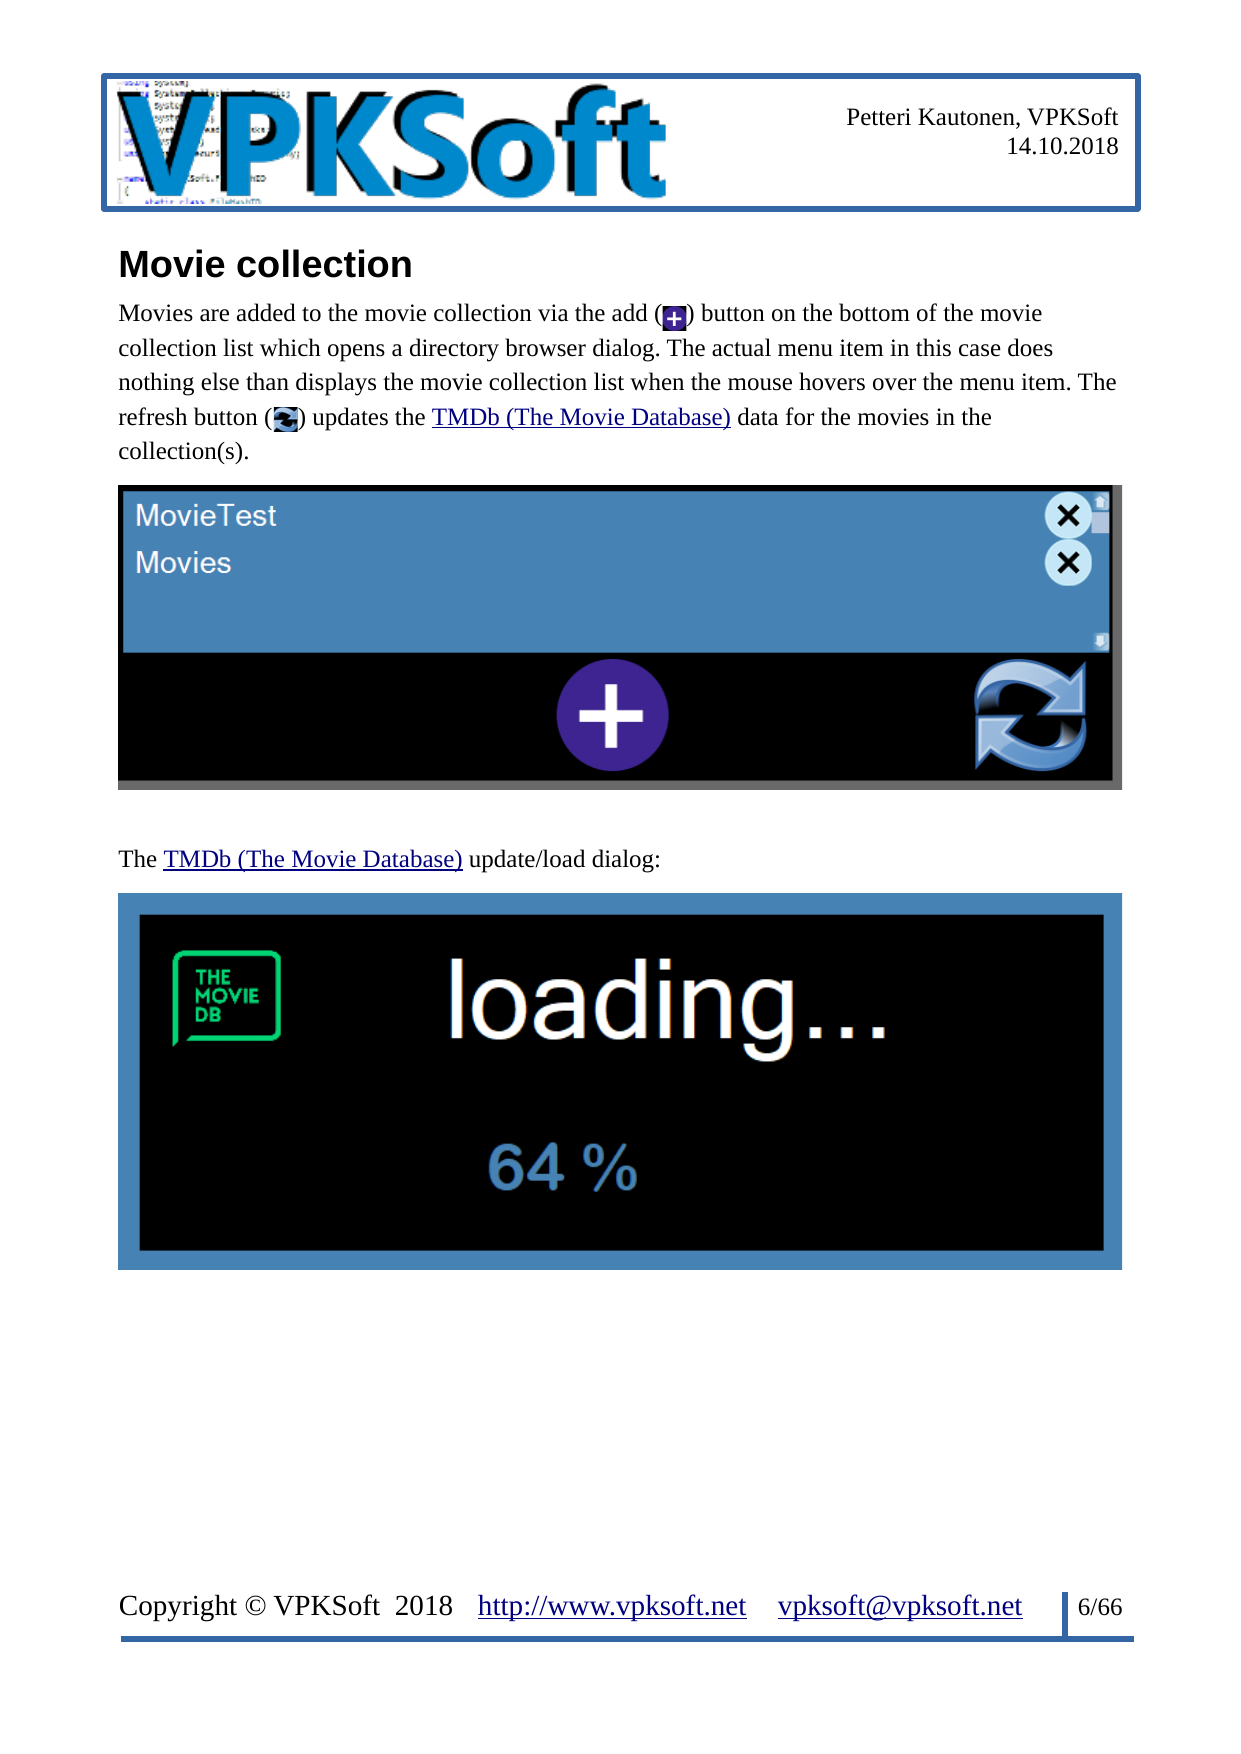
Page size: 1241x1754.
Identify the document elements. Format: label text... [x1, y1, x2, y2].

picture [118, 893, 1123, 1270]
picture [273, 407, 298, 432]
picture [118, 485, 1123, 790]
text The TMDb (The Movie Database) update/load dialog: [118, 844, 1122, 873]
picture [116, 81, 672, 204]
subtitle Movie collection [118, 242, 1122, 286]
text Movies are added to the movie collection via the add ( ) button on the bottom of the movie collection list which opens a directory browser dialog. The actual menu item in this case does nothing else than displays the movie collection list when the mouse hovers over the menu item. The refresh button ( ) updates the TMDb (The Movie Database) data for the movies in the collection(s). [118, 298, 1122, 465]
picture [662, 306, 687, 331]
